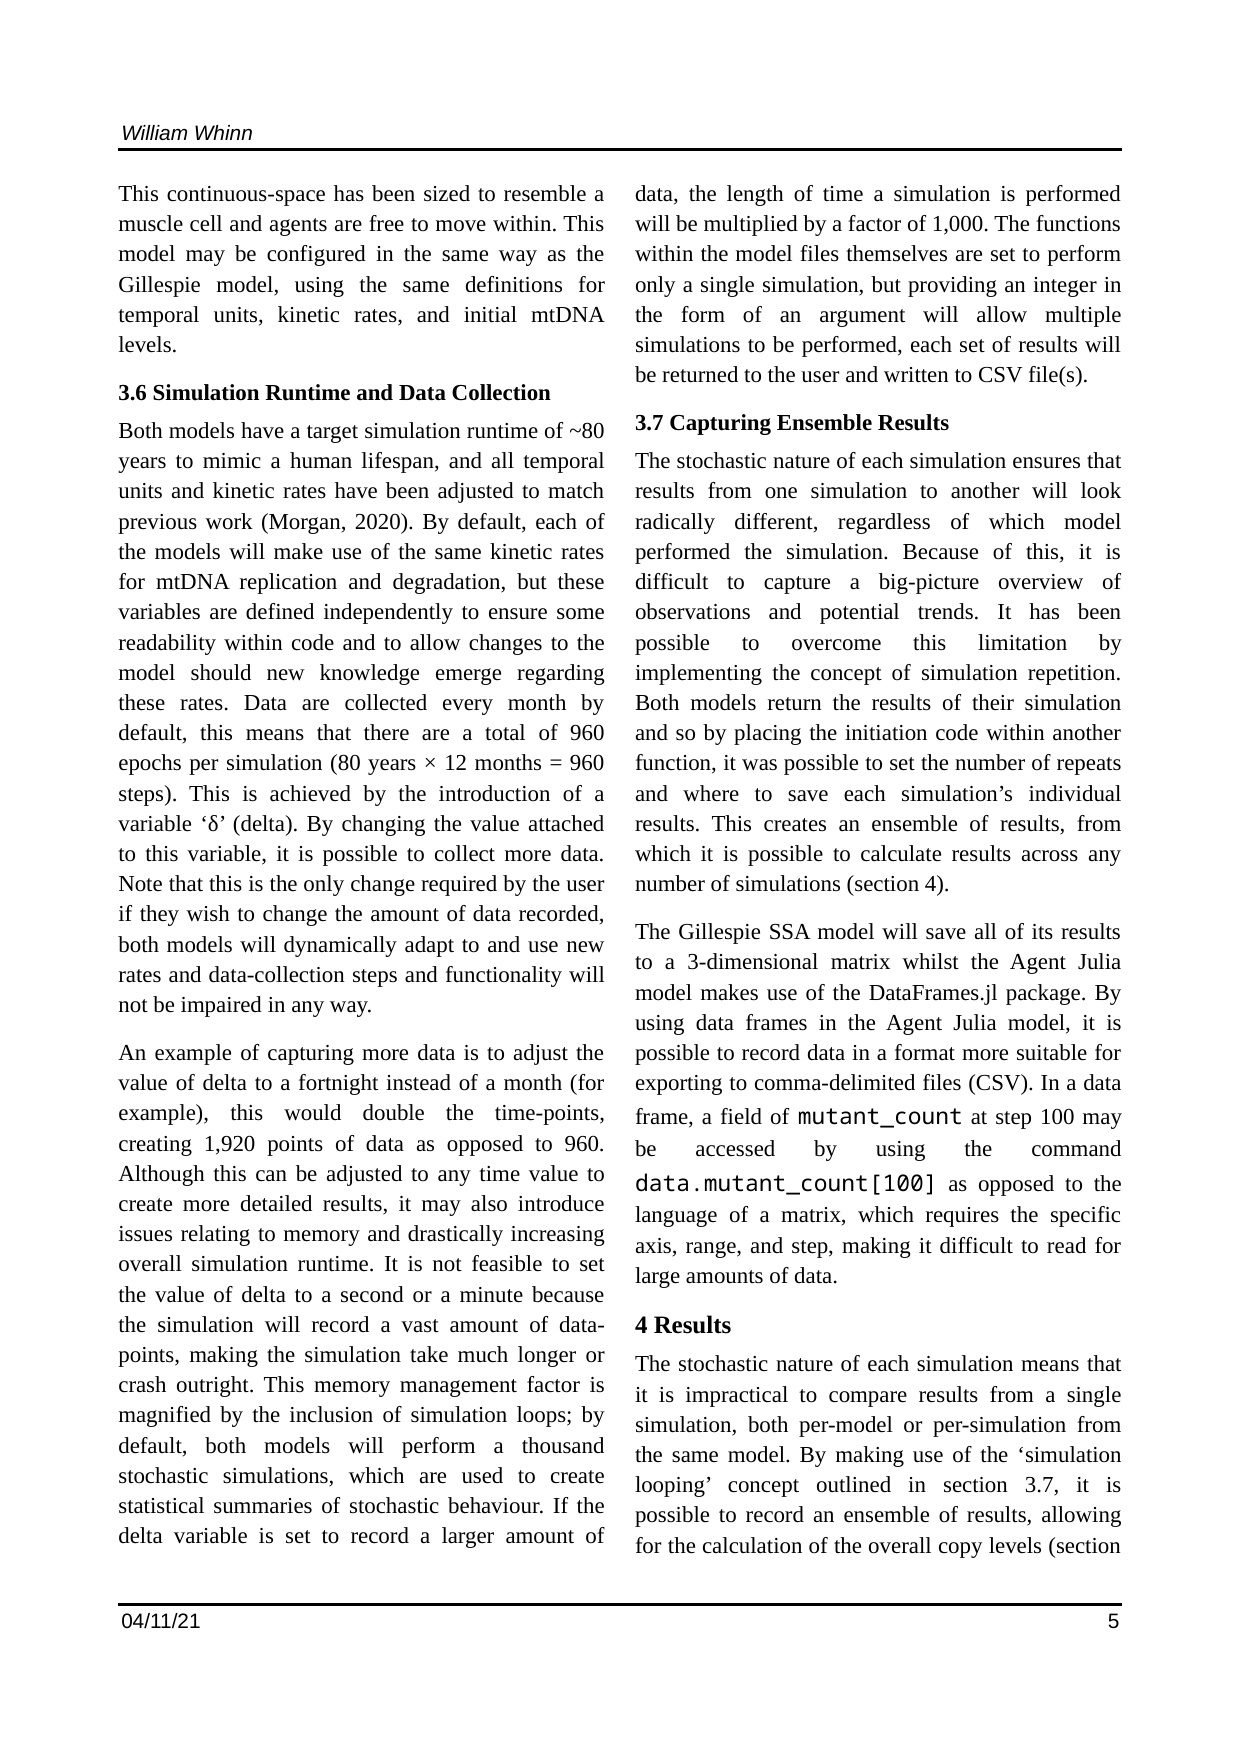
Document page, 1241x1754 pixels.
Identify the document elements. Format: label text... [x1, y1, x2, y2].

subtitle 4 Results [635, 1310, 1122, 1339]
text This continuous-space has been sized to resemble a muscle cell and agents are free to move within. This model may be configured in the same way as the Gillespie model, using the same definitions for temporal units, kinetic rates, and initial mtDNA levels. [118, 180, 605, 357]
subtitle 3.7 Capturing Ensemble Results [635, 409, 1122, 436]
text An example of capturing more data is to adjust the value of delta to a fortnight instead of a month (for example), this would double the time-points, creating 1,920 points of data as opposed to 960. Although this can be adjusted to any time value to create more detailed results, it may also introduce issues relating to memory and drastically increasing overall simulation runtime. It is not feasible to set the value of delta to a second or a minute because the simulation will record a vast amount of data-points, making the simulation take much longer or crash outright. This memory management factor is magnified by the inclusion of simulation loops; by default, both models will perform a thousand stochastic simulations, which are used to create statistical summaries of stochastic behaviour. If the delta variable is set to record a larger amount of [118, 1039, 605, 1549]
subtitle 3.6 Simulation Runtime and Data Collection [118, 379, 605, 405]
text Both models have a target simulation runtime of ~80 years to mimic a human lifespan, and all temporal units and kinetic rates have been adjusted to match previous work (Morgan, 2020). By default, each of the models will make use of the same kinetic rates for mtDNA replication and degradation, but these variables are defined independently to ensure some readability within code and to allow changes to the model should new knowledge emerge regarding these rates. Data are collected every month by default, this means that there are a total of 960 epochs per simulation (80 years × 12 months = 960 steps). This is achieved by the introduction of a variable ‘δ’ (delta). By changing the value attached to this variable, it is possible to collect more data. Note that this is the only change required by the user if they wish to change the amount of data recorded, both models will dynamically adapt to and use new rates and data-collection steps and functionality will not be impaired in any way. [118, 417, 605, 1017]
text The stochastic nature of each simulation ensures that results from one simulation to another will look radically different, regardless of which model performed the simulation. Because of this, it is difficult to capture a big-picture overview of observations and potential trends. It has been possible to overcome this limitation by implementing the concept of simulation repetition. Both models return the results of their simulation and so by placing the initiation code within another function, it was possible to set the number of repeats and where to save each simulation’s individual results. This creates an ensemble of results, from which it is possible to calculate results across any number of simulations (section 4). [635, 447, 1122, 897]
text data, the length of time a simulation is performed will be multiplied by a factor of 1,000. The functions within the model files themselves are set to perform only a single simulation, but providing an integer in the form of an argument will allow multiple simulations to be performed, each set of results will be returned to the user and written to CSV file(s). [635, 180, 1122, 388]
text The Gillespie SSA model will save all of its results to a 3-dimensional matrix whilst the Agent Julia model makes use of the DataFrames.jl package. By using data frames in the Agent Julia model, it is possible to record data in a format more suitable for exporting to comma-delimited files (CSV). In a data frame, a field of mutant_count at step 100 may be accessed by using the command data.mutant_count[100] as opposed to the language of a matrix, which requires the specific axis, range, and step, making it difficult to read for large amounts of data. [635, 918, 1122, 1288]
text The stochastic nature of each simulation means that it is impractical to compare results from a single simulation, both per-model or per-simulation from the same model. By making use of the ‘simulation looping’ concept outlined in section 3.7, it is possible to record an ensemble of results, allowing for the calculation of the overall copy levels (section [635, 1350, 1122, 1558]
